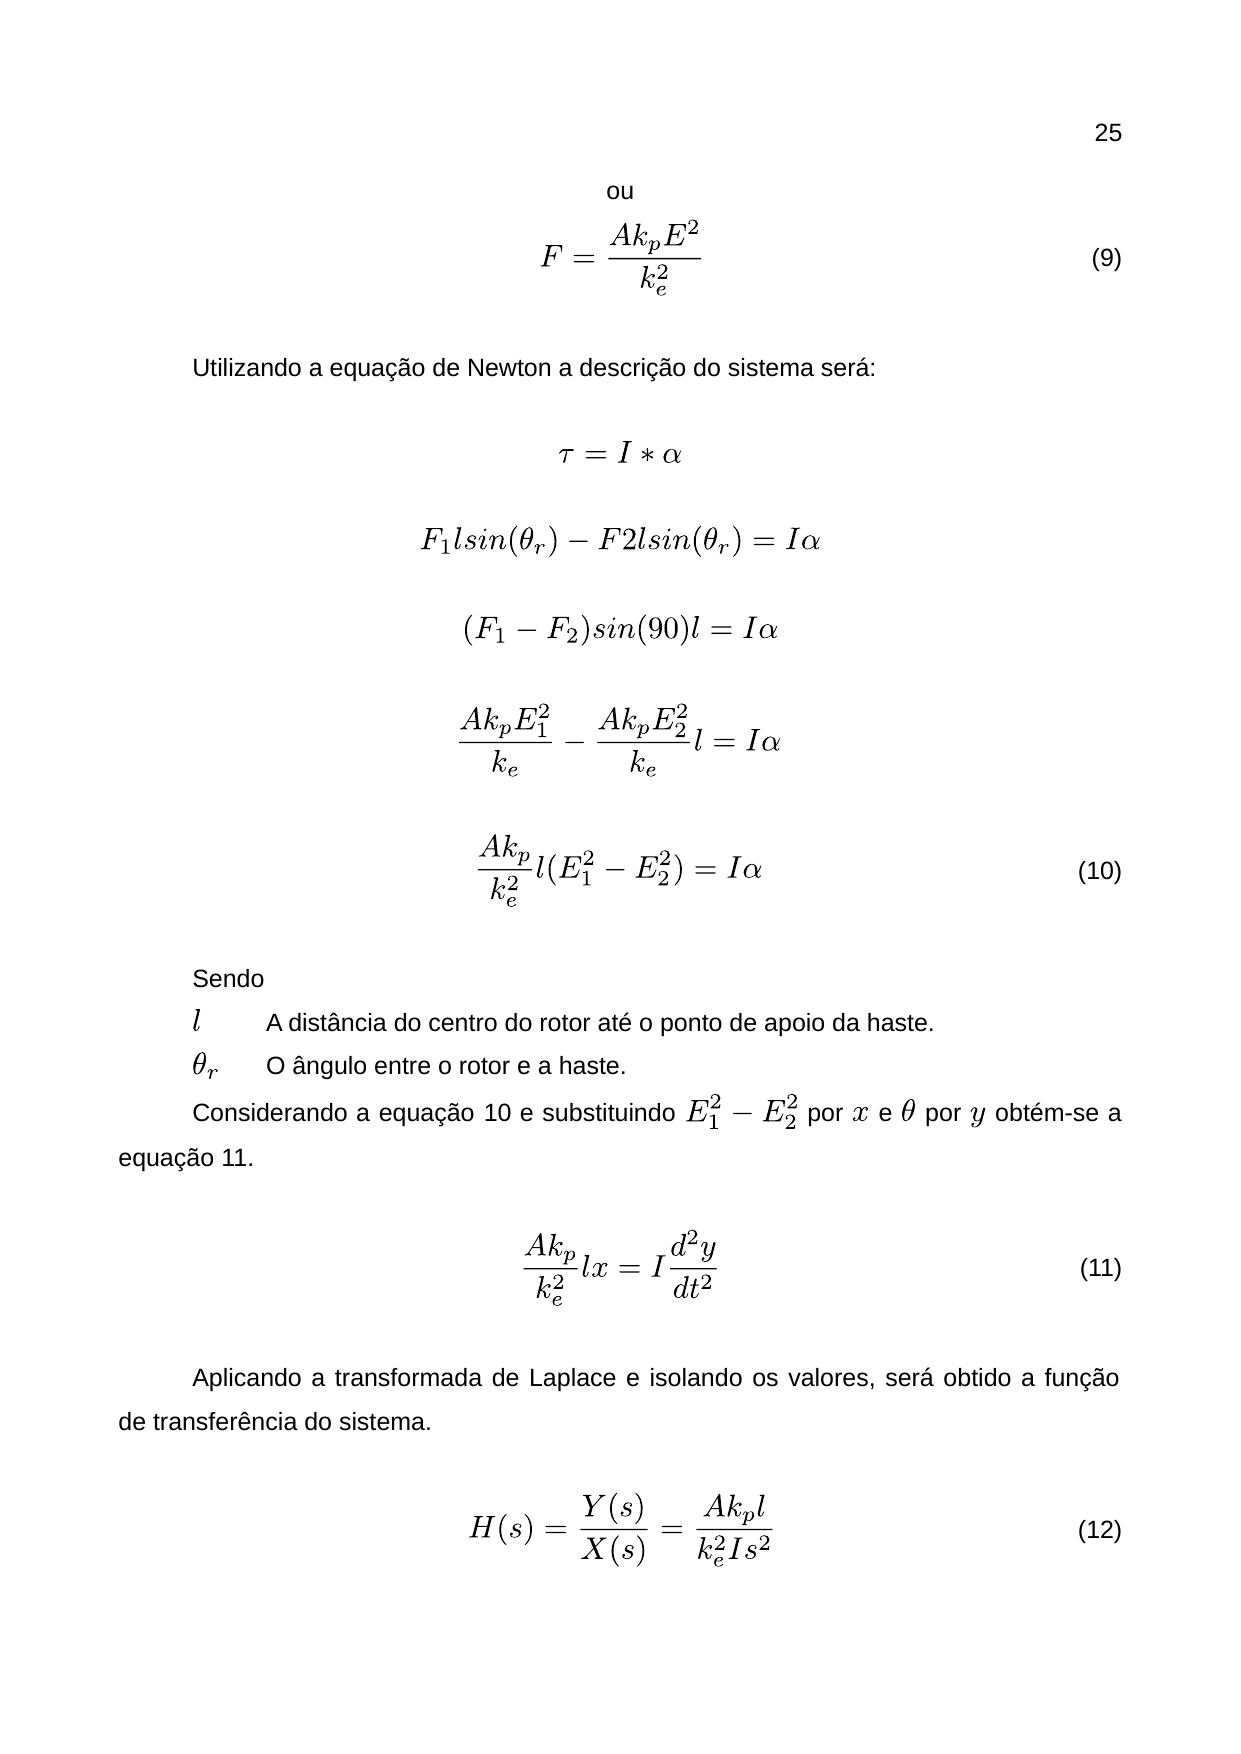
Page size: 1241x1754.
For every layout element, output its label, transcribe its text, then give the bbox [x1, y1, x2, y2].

text Aplicando a transformada de Laplace e isolando os valores, será obtido a função de transferência do sistema. [118, 1363, 1122, 1435]
text Utilizando a equação de Newton a descrição do sistema será: [118, 353, 1122, 382]
text [118, 1230, 523, 1306]
text [118, 834, 477, 907]
text [118, 1493, 467, 1567]
text (9) [695, 219, 1122, 296]
text Sendo [118, 964, 1122, 993]
text (10) [763, 834, 1122, 907]
text ou [118, 176, 1122, 205]
text [118, 219, 691, 296]
text A distância do centro do rotor até o ponto de apoio da haste. [118, 1008, 1122, 1036]
text (12) [773, 1493, 1122, 1567]
text (11) [717, 1230, 1122, 1306]
text Considerando a equação 10 e substituindo por e por obtém-se a equação 11. [118, 1094, 1122, 1172]
text O ângulo entre o rotor e a haste. [118, 1051, 1122, 1079]
